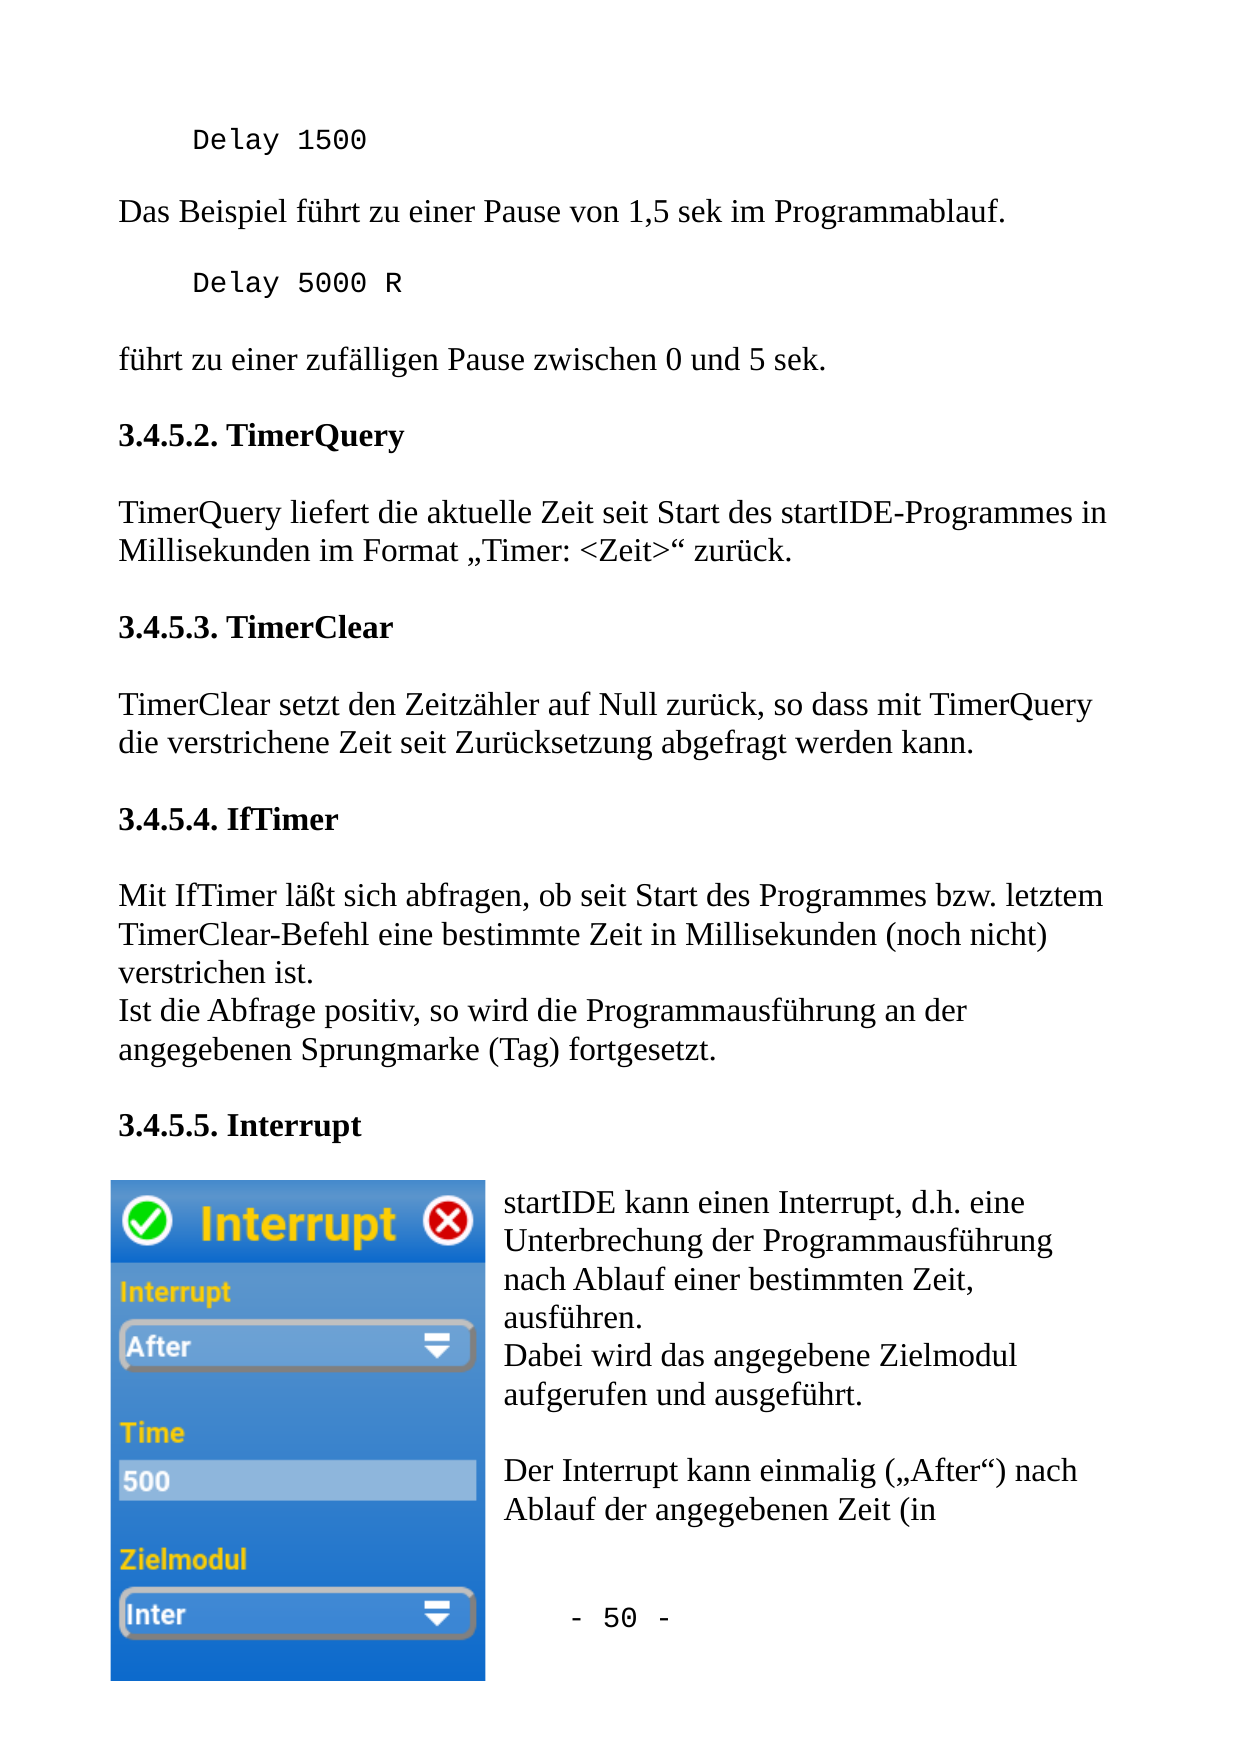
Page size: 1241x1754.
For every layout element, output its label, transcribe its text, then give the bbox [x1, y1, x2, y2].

text 3.4.5.4. IfTimer [118, 799, 1122, 837]
text 3.4.5.3. TimerClear [118, 607, 1122, 646]
text TimerQuery liefert die aktuelle Zeit seit Start des startIDE-Programmes in Millisekunden im Format „Timer: <Zeit>“ zurück. [118, 492, 1122, 569]
text Ist die Abfrage positiv, so wird die Programmausführung an der angegebenen Sprungmarke (Tag) fortgesetzt. [118, 991, 1122, 1067]
text Mit IfTimer läßt sich abfragen, ob seit Start des Programmes bzw. letztem TimerClear-Befehl eine bestimmte Zeit in Millisekunden (noch nicht) verstrichen ist. [118, 876, 1122, 991]
text Delay 5000 R [118, 268, 1122, 301]
text TimerClear setzt den Zeitzähler auf Null zurück, so dass mit TimerQuery die verstrichene Zeit seit Zurücksetzung abgefragt werden kann. [118, 684, 1122, 761]
text führt zu einer zufälligen Pause zwischen 0 und 5 sek. [118, 339, 1122, 377]
text Der Interrupt kann einmalig („After“) nach Ablauf der angegebenen Zeit (in [486, 1451, 1122, 1527]
text Dabei wird das angegebene Zielmodul aufgerufen und ausgeführt. [486, 1336, 1122, 1412]
text startIDE kann einen Interrupt, d.h. eine Unterbrechung der Programmausführung nach Ablauf einer bestimmten Zeit, ausführen. [486, 1182, 1122, 1336]
picture [110, 1180, 486, 1681]
text Delay 1500 [118, 118, 1122, 158]
text 3.4.5.2. TimerQuery [118, 416, 1122, 454]
text Das Beispiel führt zu einer Pause von 1,5 sek im Programmablauf. [118, 191, 1122, 229]
text 3.4.5.5. Interrupt [118, 1106, 1122, 1144]
